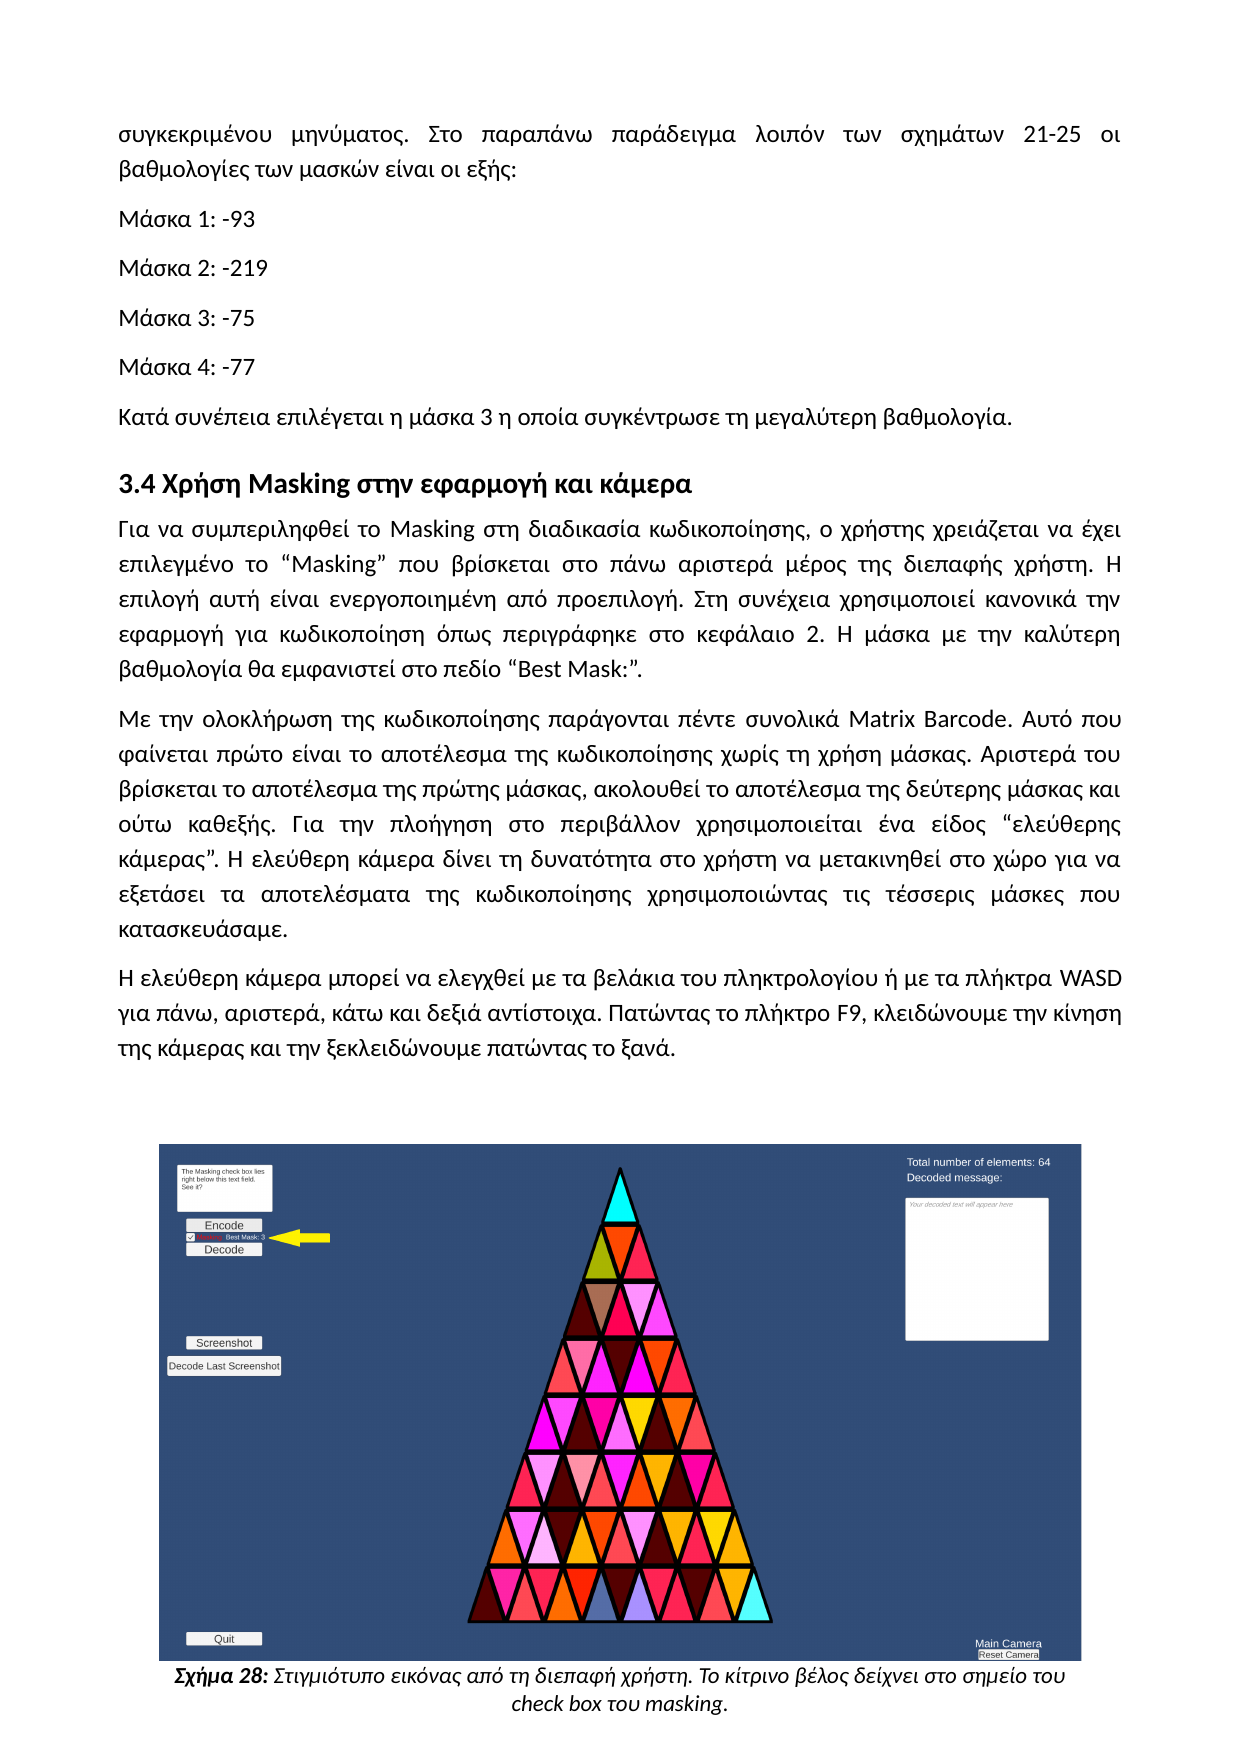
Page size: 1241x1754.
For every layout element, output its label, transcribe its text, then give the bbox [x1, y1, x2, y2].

text Με την ολοκλήρωση της κωδικοποίησης παράγονται πέντε συνολικά Matrix Barcode. Αυτό που φαίνεται πρώτο είναι το αποτέλεσμα της κωδικοποίησης χωρίς τη χρήση μάσκας. Αριστερά του βρίσκεται το αποτέλεσμα της πρώτης μάσκας, ακολουθεί το αποτέλεσμα της δεύτερης μάσκας και ούτω καθεξής. Για την πλοήγηση στο περιβάλλον χρησιμοποιείται ένα είδος “ελεύθερης κάμερας”. Η ελεύθερη κάμερα δίνει τη δυνατότητα στο χρήστη να μετακινηθεί στο χώρο για να εξετάσει τα αποτελέσματα της κωδικοποίησης χρησιμοποιώντας τις τέσσερις μάσκες που κατασκευάσαμε. [118, 703, 1122, 943]
picture [159, 1144, 1082, 1661]
text συγκεκριμένου μηνύματος. Στο παραπάνω παράδειγμα λοιπόν των σχημάτων 21-25 οι βαθμολογίες των μασκών είναι οι εξής: [118, 118, 1122, 184]
text Η ελεύθερη κάμερα μπορεί να ελεγχθεί με τα βελάκια του πληκτρολογίου ή με τα πλήκτρα WASD για πάνω, αριστερά, κάτω και δεξιά αντίστοιχα. Πατώντας το πλήκτρο F9, κλειδώνουμε την κίνηση της κάμερας και την ξεκλειδώνουμε πατώντας το ξανά. [118, 962, 1122, 1063]
subtitle 3.4 Χρήση Masking στην εφαρμογή και κάμερα [118, 465, 1122, 501]
text Μάσκα 2: -219 [118, 252, 1122, 283]
text Για να συμπεριληφθεί το Masking στη διαδικασία κωδικοποίησης, ο χρήστης χρειάζεται να έχει επιλεγμένο το “Masking” που βρίσκεται στο πάνω αριστερά μέρος της διεπαφής χρήστη. Η επιλογή αυτή είναι ενεργοποιημένη από προεπιλογή. Στη συνέχεια χρησιμοποιεί κανονικά την εφαρμογή για κωδικοποίηση όπως περιγράφηκε στο κεφάλαιο 2. Η μάσκα με την καλύτερη βαθμολογία θα εμφανιστεί στο πεδίο “Best Mask:”. [118, 513, 1122, 684]
text Κατά συνέπεια επιλέγεται η μάσκα 3 η οποία συγκέντρωσε τη μεγαλύτερη βαθμολογία. [118, 401, 1122, 432]
text Μάσκα 1: -93 [118, 203, 1122, 233]
text Σχήμα 28: Στιγμιότυπο εικόνας από τη διεπαφή χρήστη. Το κίτρινο βέλος δείχνει στο σημείο του check box του masking. [159, 1661, 1081, 1717]
text Μάσκα 3: -75 [118, 302, 1122, 332]
text Μάσκα 4: -77 [118, 351, 1122, 382]
